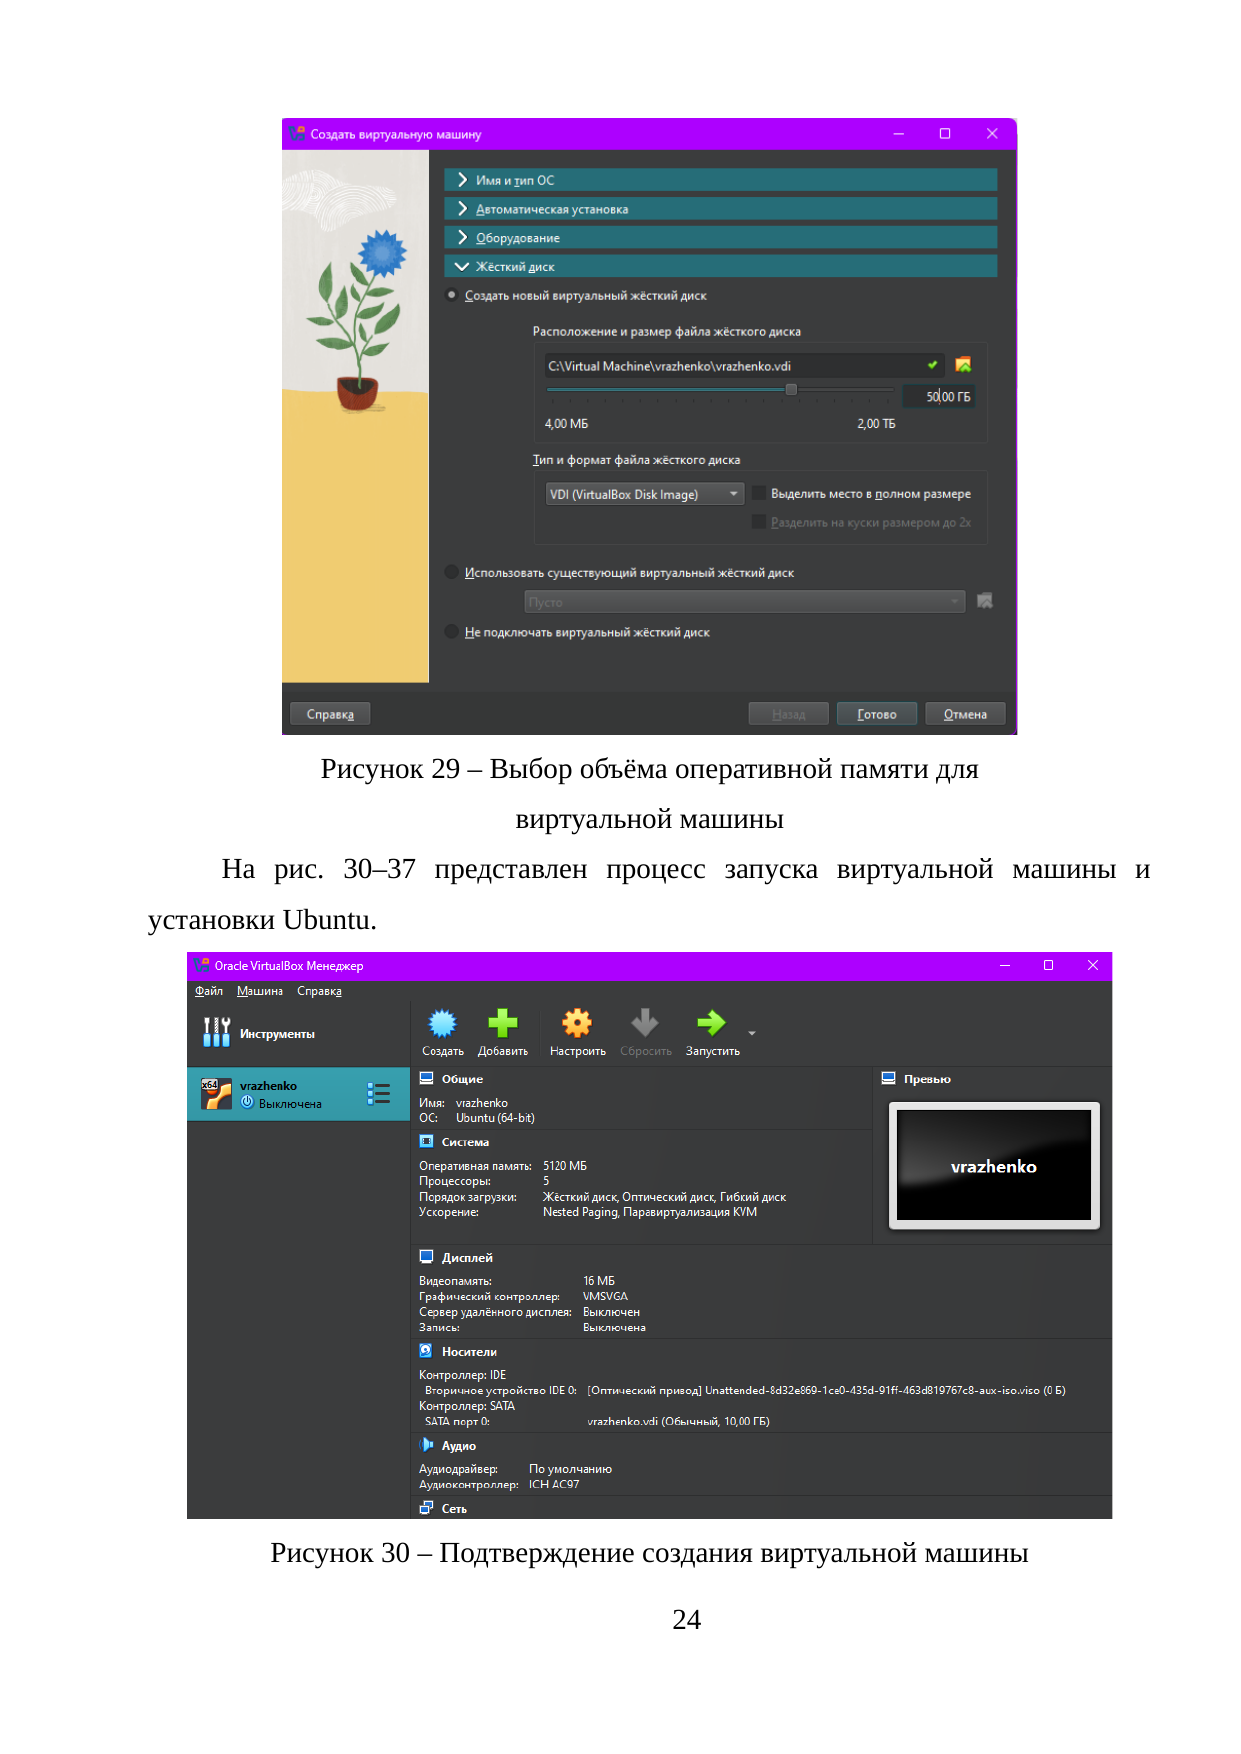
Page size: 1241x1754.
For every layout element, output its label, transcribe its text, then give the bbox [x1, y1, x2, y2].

text Рисунок 29 – Выбор объёма оперативной памяти для виртуальной машины [282, 735, 1017, 835]
text На рис. 30–37 представлен процесс запуска виртуальной машины и установки Ubuntu. [148, 852, 1152, 936]
picture [187, 952, 1113, 1519]
picture [282, 118, 1018, 735]
text Рисунок 30 – Подтверждение создания виртуальной машины [187, 1519, 1112, 1569]
